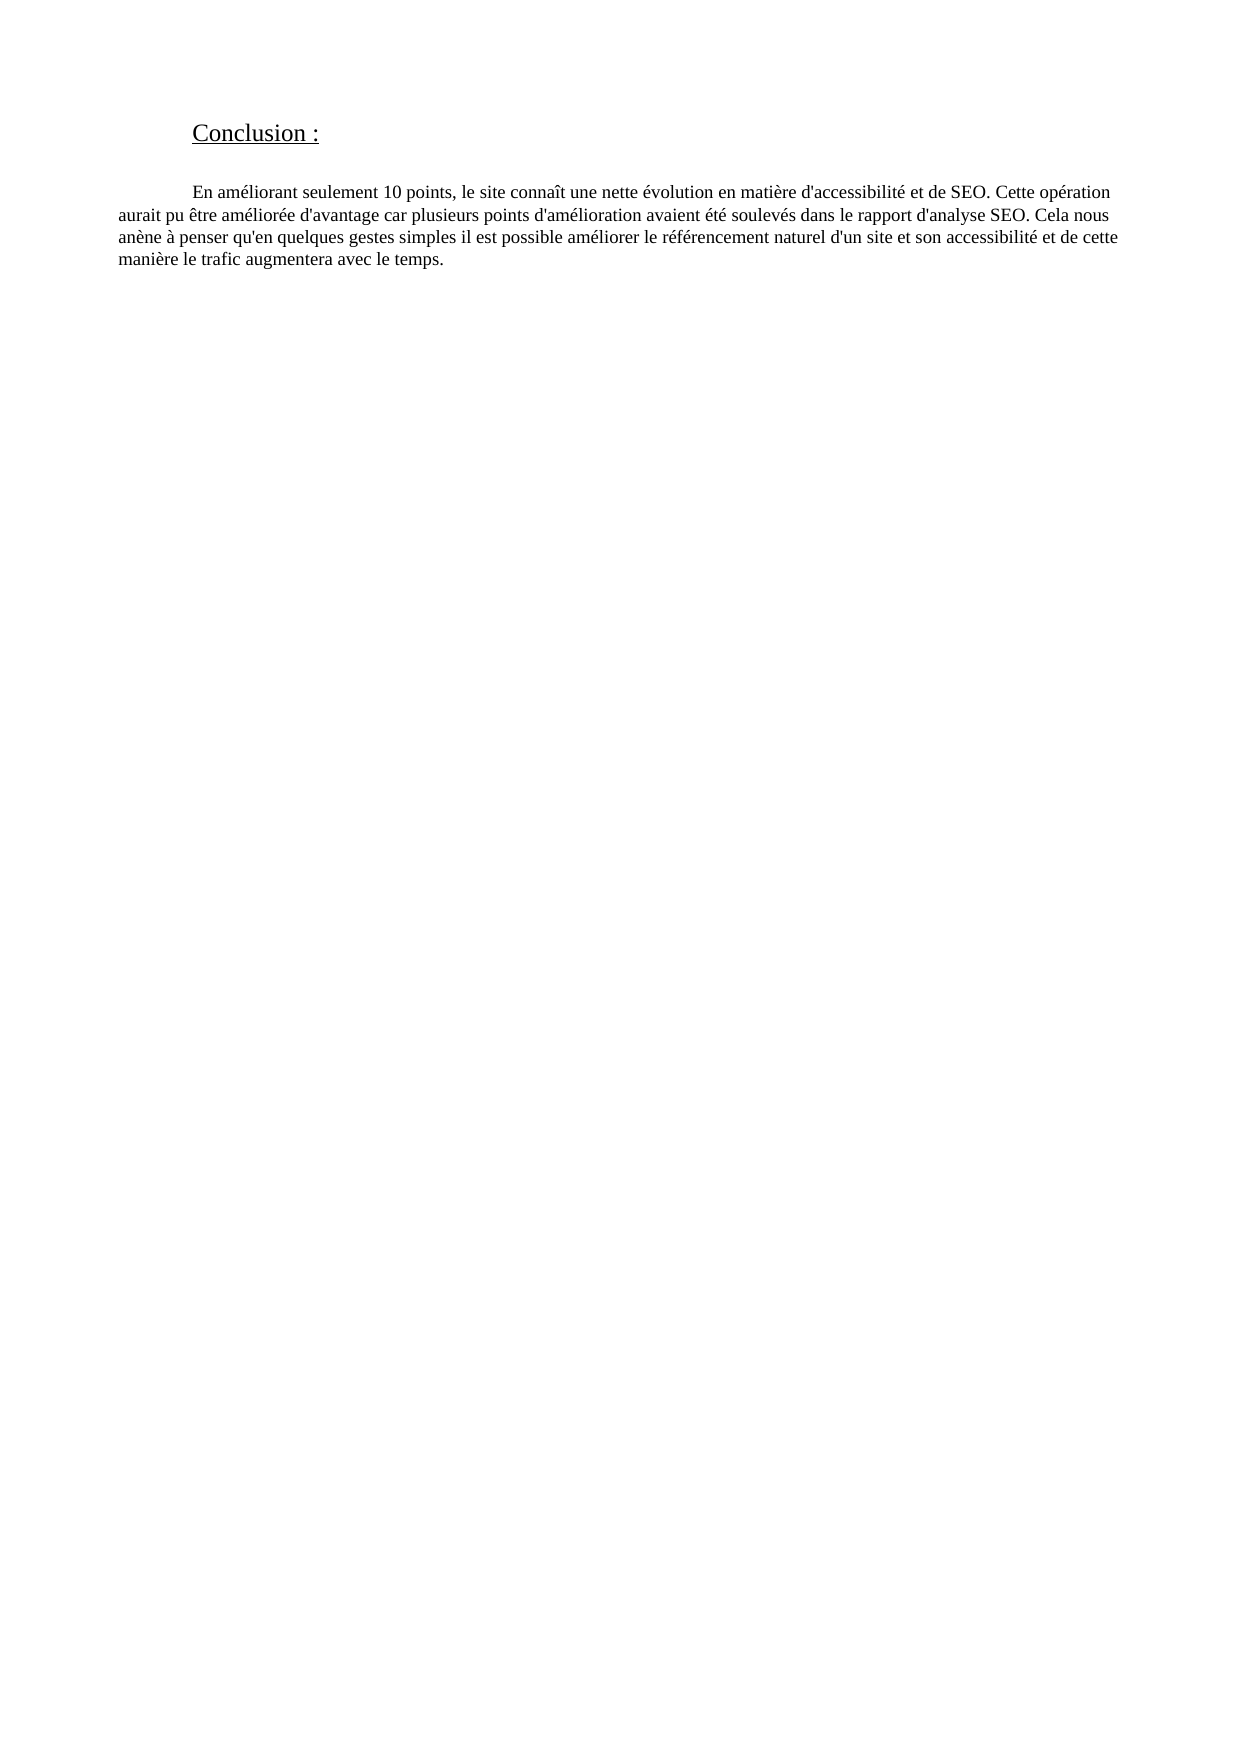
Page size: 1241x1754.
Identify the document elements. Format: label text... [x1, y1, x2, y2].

text En améliorant seulement 10 points, le site connaît une nette évolution en matière d'accessibilité et de SEO. Cette opération aurait pu être améliorée d'avantage car plusieurs points d'amélioration avaient été soulevés dans le rapport d'analyse SEO. Cela nous anène à penser qu'en quelques gestes simples il est possible améliorer le référencement naturel d'un site et son accessibilité et de cette manière le trafic augmentera avec le temps. [118, 176, 1122, 269]
text Conclusion : [118, 118, 1122, 147]
